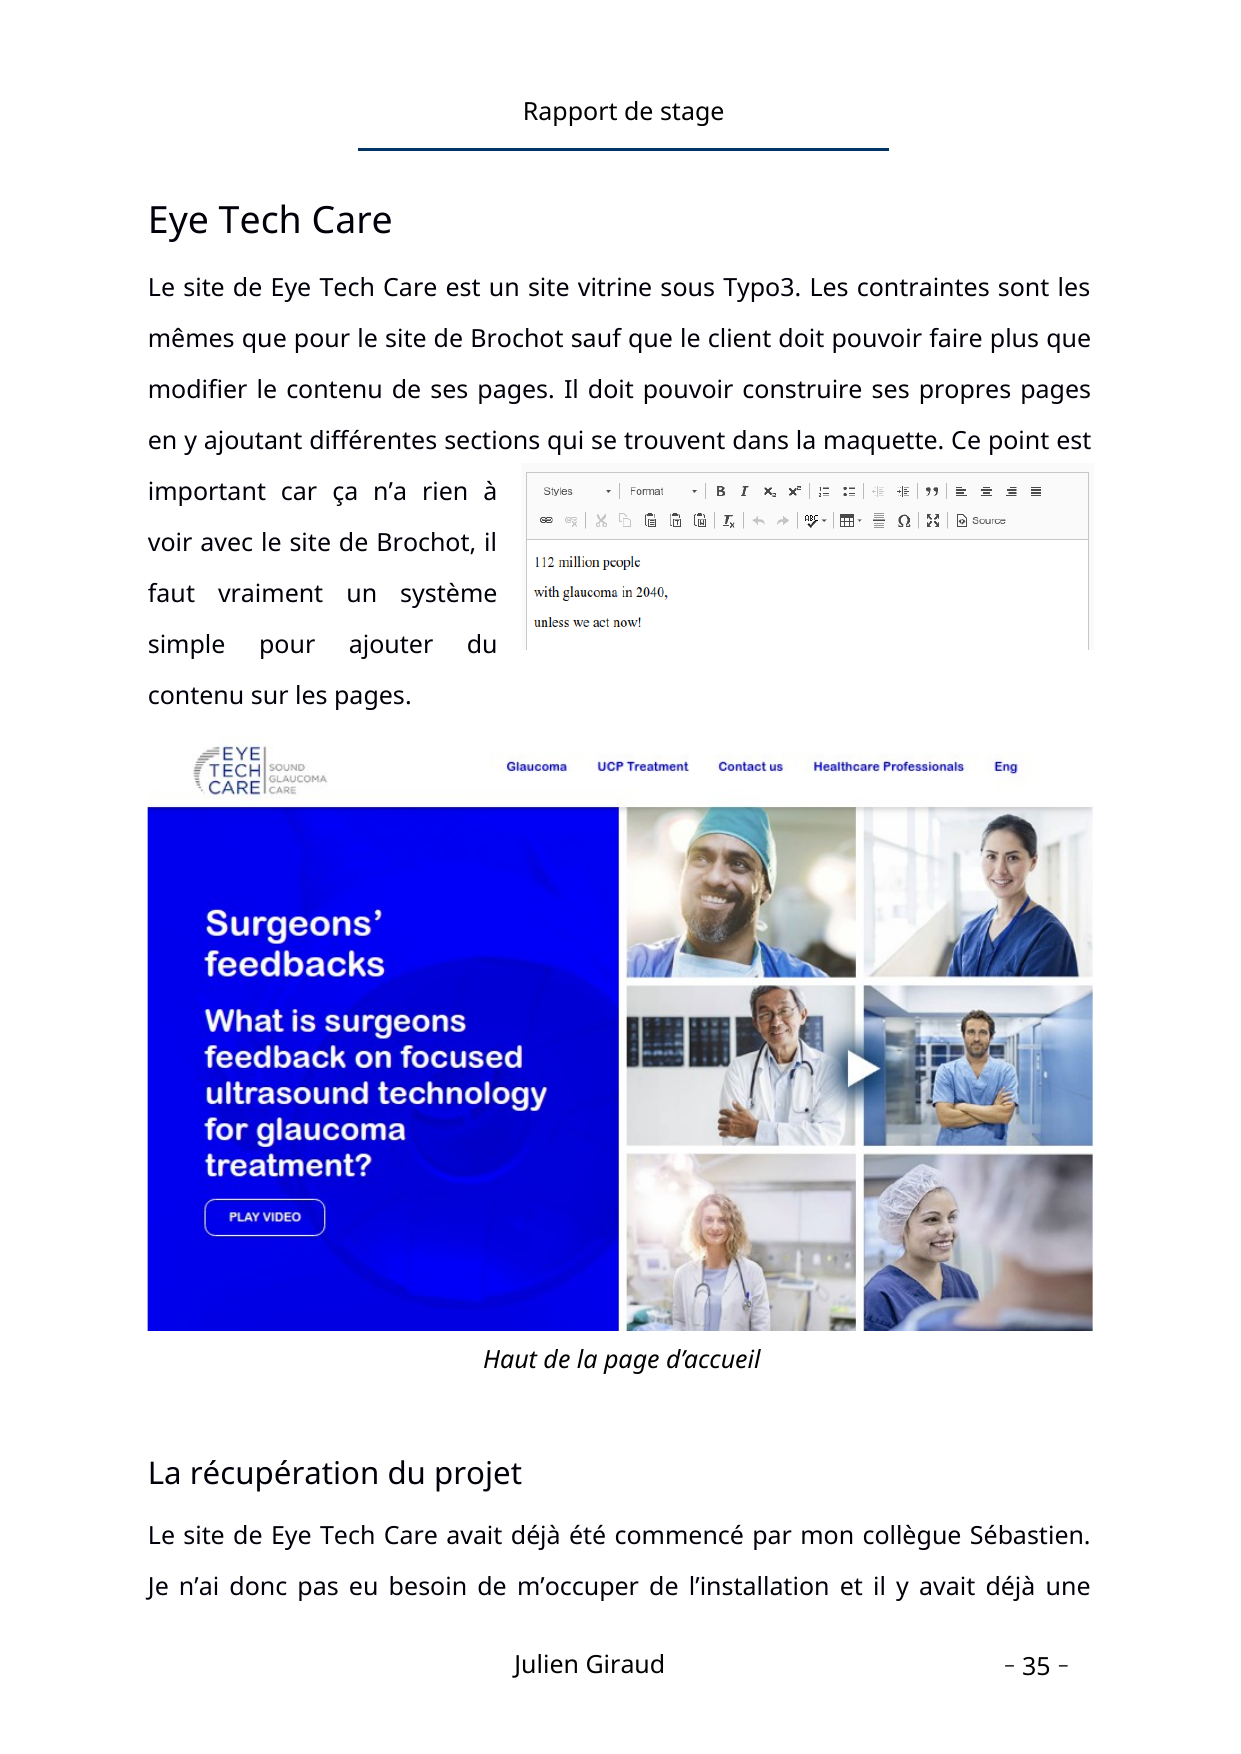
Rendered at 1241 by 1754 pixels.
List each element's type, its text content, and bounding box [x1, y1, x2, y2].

text Le site de Eye Tech Care avait déjà été commencé par mon collègue Sébastien. Je n’ai donc pas eu besoin de m’occuper de l’installation et il y avait déjà une [148, 1517, 1093, 1603]
subtitle Eye Tech Care [148, 193, 1093, 244]
picture [147, 736, 1093, 1331]
text Le site de Eye Tech Care est un site vitrine sous Typo3. Les contraintes sont les mêmes que pour le site de Brochot sauf que le client doit pouvoir faire plus que modifier le contenu de ses pages. Il doit pouvoir construire ses propres pages en y ajoutant différentes sections qui se trouvent dans la maquette. Ce point est important car ça n’a rien à voir avec le site de Brochot, il faut vraiment un système simple pour ajouter du contenu sur les pages. [148, 269, 1093, 712]
picture [521, 463, 1095, 650]
subtitle La récupération du projet [148, 1451, 1093, 1493]
